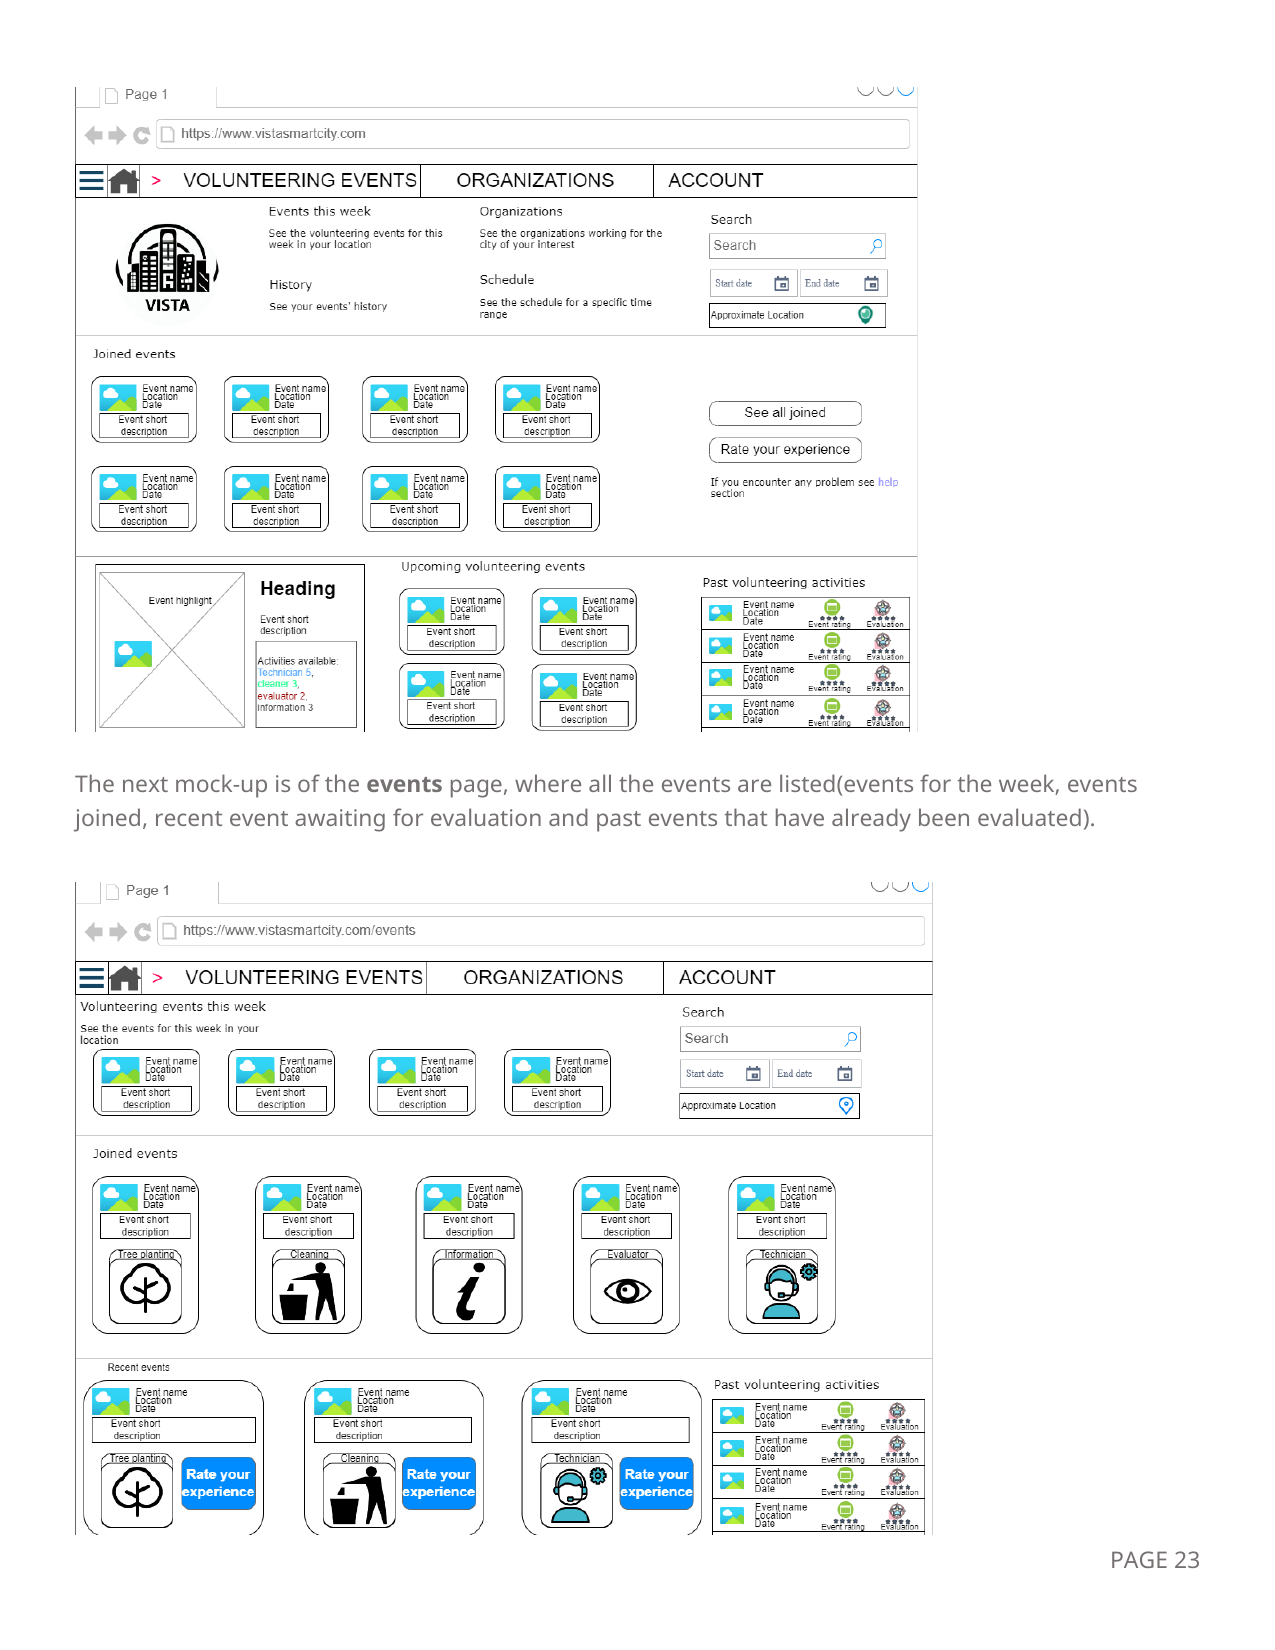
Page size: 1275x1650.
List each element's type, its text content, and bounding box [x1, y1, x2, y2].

text The next mock-up is of the events page, where all the events are listed(events for the week, events joined, recent event awaiting for evaluation and past events that have already been evaluated). [75, 768, 1200, 834]
